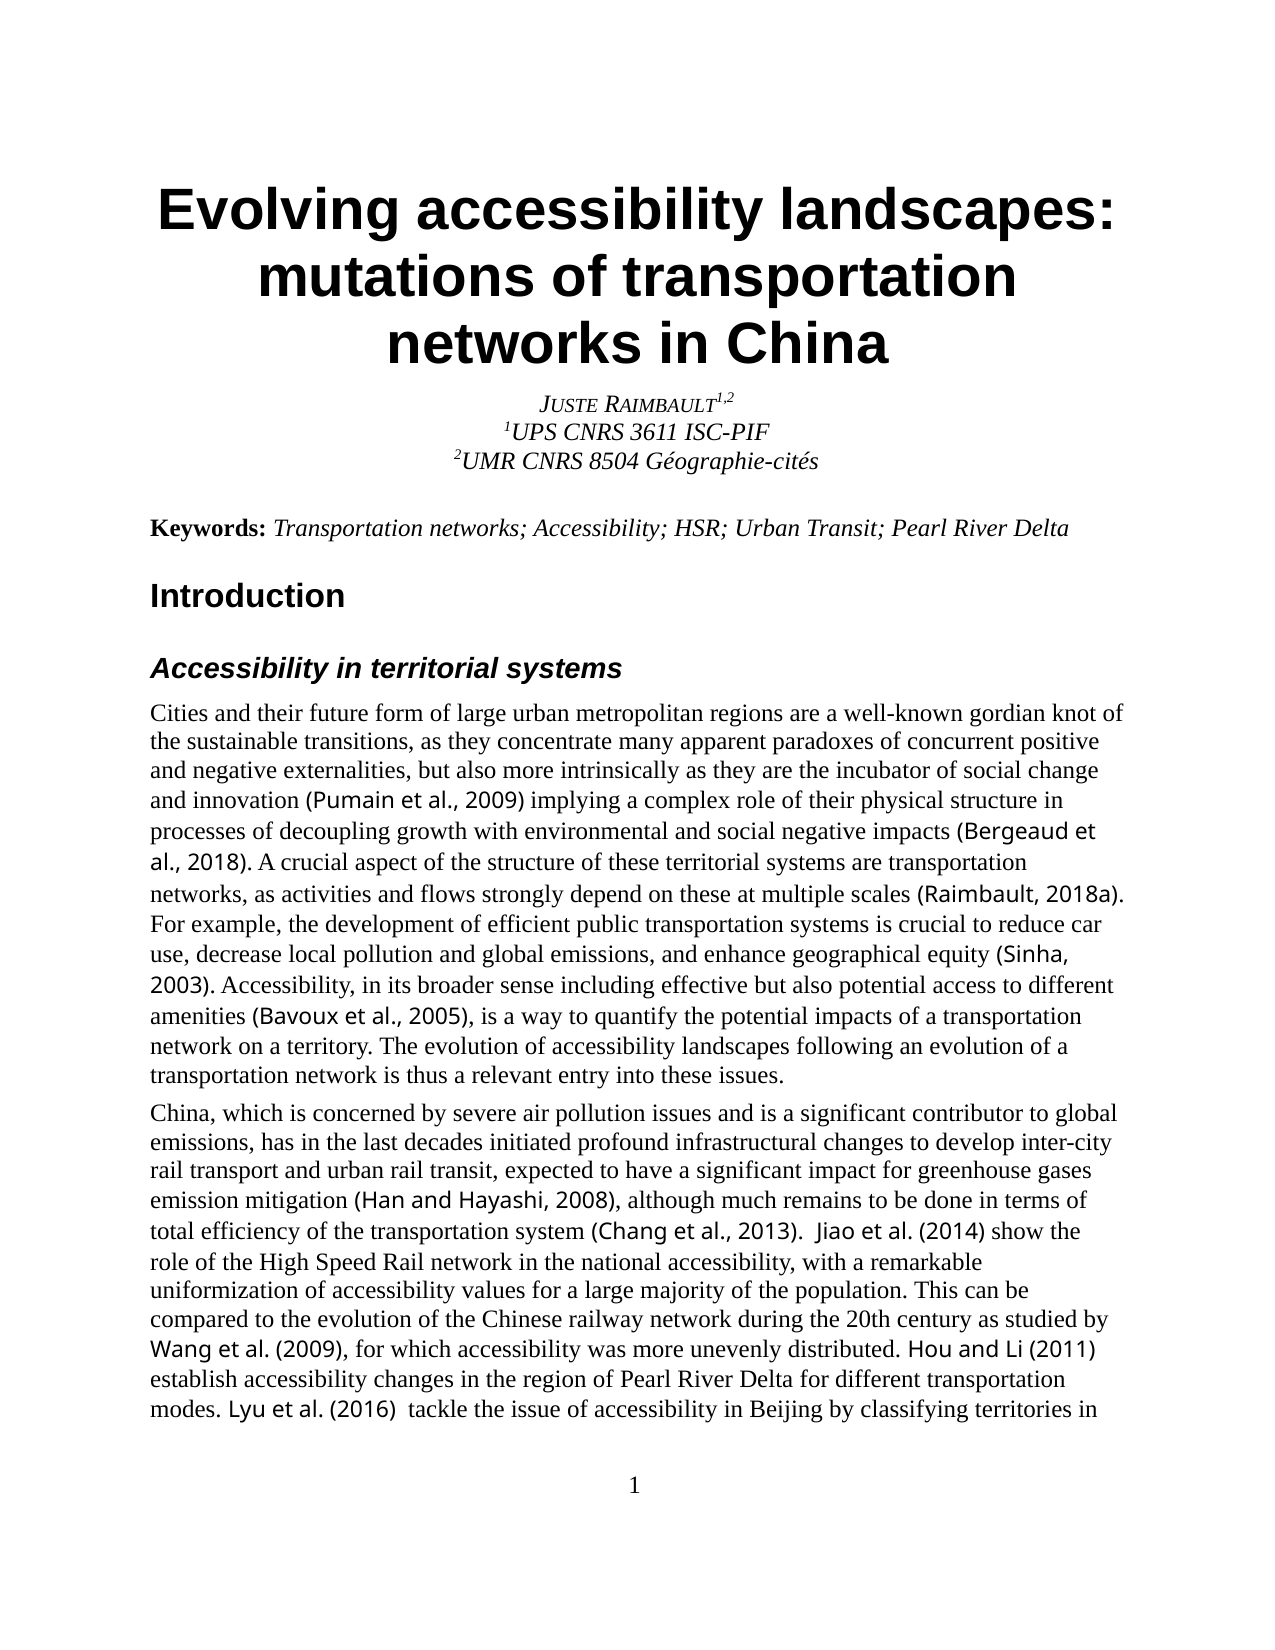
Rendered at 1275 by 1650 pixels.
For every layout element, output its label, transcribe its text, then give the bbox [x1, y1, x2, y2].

text Cities and their future form of large urban metropolitan regions are a well-known gordian knot of the sustainable transitions, as they concentrate many apparent paradoxes of concurrent positive and negative externalities, but also more intrinsically as they are the incubator of social change and innovation (Pumain et al., 2009) implying a complex role of their physical structure in processes of decoupling growth with environmental and social negative impacts (Bergeaud et al., 2018). A crucial aspect of the structure of these territorial systems are transportation networks, as activities and flows strongly depend on these at multiple scales (Raimbault, 2018a). For example, the development of efficient public transportation systems is crucial to reduce car use, decrease local pollution and global emissions, and enhance geographical equity (Sinha, 2003). Accessibility, in its broader sense including effective but also potential access to different amenities (Bavoux et al., 2005), is a way to quantify the potential impacts of a transportation network on a territory. The evolution of accessibility landscapes following an evolution of a transportation network is thus a relevant entry into these issues. [150, 698, 1125, 1089]
subtitle Introduction [150, 575, 1125, 614]
text Juste Raimbault1,2 1UPS CNRS 3611 ISC-PIF 2UMR CNRS 8504 Géographie-cités [150, 389, 1125, 475]
subtitle Accessibility in territorial systems [150, 652, 1125, 685]
text China, which is concerned by severe air pollution issues and is a significant contributor to global emissions, has in the last decades initiated profound infrastructural changes to develop inter-city rail transport and urban rail transit, expected to have a significant impact for greenhouse gases emission mitigation (Han and Hayashi, 2008), although much remains to be done in terms of total efficiency of the transportation system (Chang et al., 2013). Jiao et al. (2014) show the role of the High Speed Rail network in the national accessibility, with a remarkable uniformization of accessibility values for a large majority of the population. This can be compared to the evolution of the Chinese railway network during the 20th century as studied by Wang et al. (2009), for which accessibility was more unevenly distributed. Hou and Li (2011) establish accessibility changes in the region of Pearl River Delta for different transportation modes. Lyu et al. (2016) tackle the issue of accessibility in Beijing by classifying territories in [150, 1098, 1125, 1424]
text Keywords: Transportation networks; Accessibility; HSR; Urban Transit; Pearl River Delta [150, 513, 1125, 541]
title Evolving accessibility landscapes: mutations of transportation networks in China [150, 175, 1125, 376]
